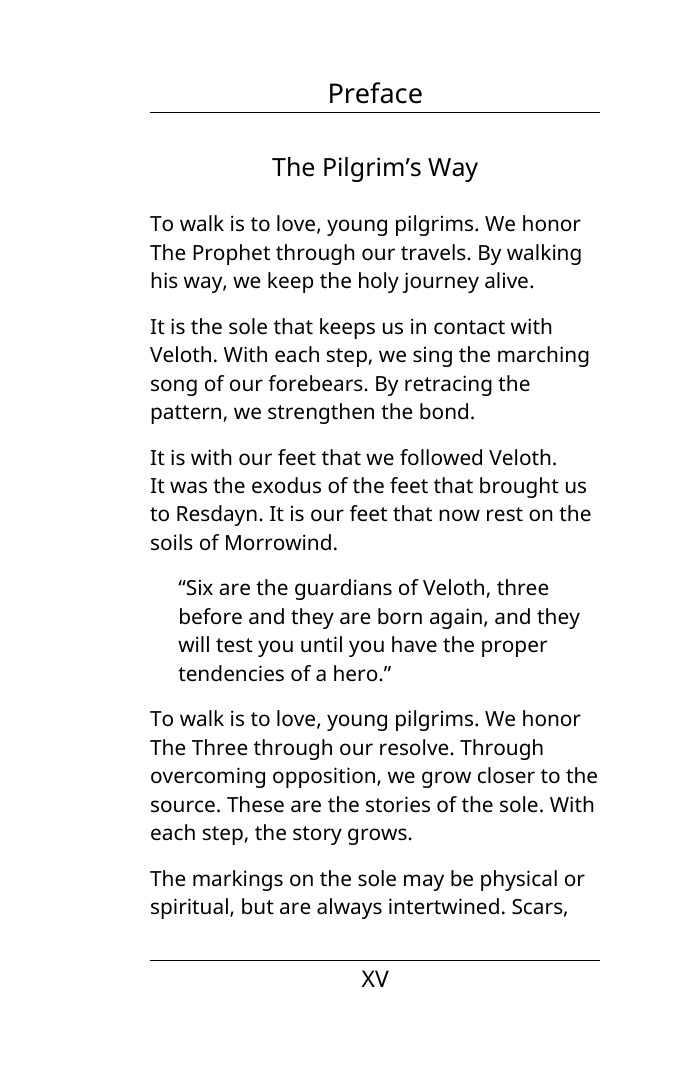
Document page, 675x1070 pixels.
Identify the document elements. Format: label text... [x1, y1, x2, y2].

text To walk is to love, young pilgrims. We honor The Three through our resolve. Through overcoming opposition, we grow closer to the source. These are the stories of the sole. With each step, the story grows. [150, 704, 600, 847]
text To walk is to love, young pilgrims. We honor The Prophet through our travels. By walking his way, we keep the holy journey alive. [150, 209, 600, 295]
text The markings on the sole may be physical or spiritual, but are always intertwined. Scars, [150, 864, 600, 921]
text It is with our feet that we followed Veloth. It was the exodus of the feet that brought us to Resdayn. It is our feet that now rest on the soils of Morrowind. [150, 443, 600, 556]
text “Six are the guardians of Veloth, three before and they are born again, and they will test you until you have the proper tendencies of a hero.” [178, 573, 581, 687]
text The Pilgrim’s Way [150, 150, 600, 184]
text It is the sole that keeps us in contact with Veloth. With each step, we sing the marching song of our forebears. By retracing the pattern, we strengthen the bond. [150, 312, 600, 426]
